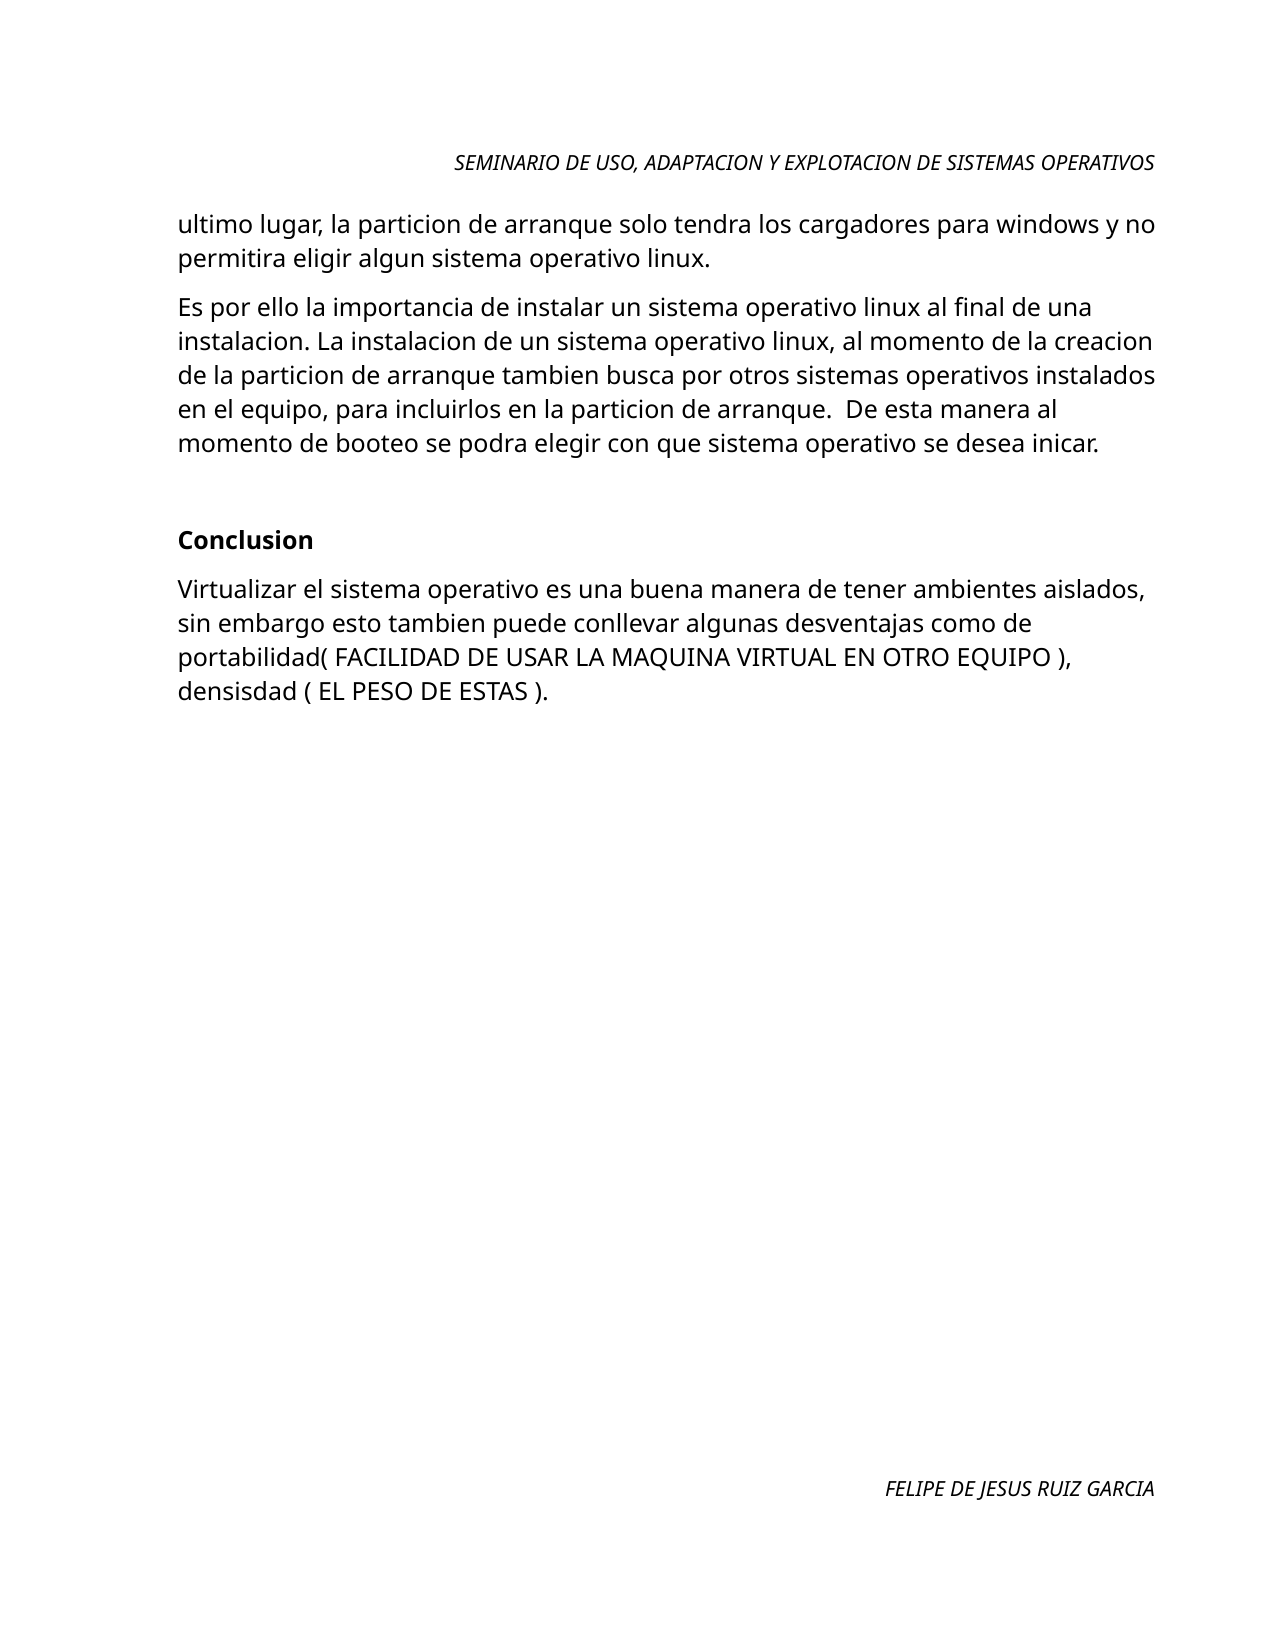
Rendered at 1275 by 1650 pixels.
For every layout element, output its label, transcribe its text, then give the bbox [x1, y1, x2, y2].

text Es por ello la importancia de instalar un sistema operativo linux al final de una instalacion. La instalacion de un sistema operativo linux, al momento de la creacion de la particion de arranque tambien busca por otros sistemas operativos instalados en el equipo, para incluirlos en la particion de arranque. De esta manera al momento de booteo se podra elegir con que sistema operativo se desea inicar. [177, 289, 1157, 459]
text Virtualizar el sistema operativo es una buena manera de tener ambientes aislados, sin embargo esto tambien puede conllevar algunas desventajas como de portabilidad( FACILIDAD DE USAR LA MAQUINA VIRTUAL EN OTRO EQUIPO ), densisdad ( EL PESO DE ESTAS ). [177, 571, 1157, 708]
text ultimo lugar, la particion de arranque solo tendra los cargadores para windows y no permitira eligir algun sistema operativo linux. [177, 207, 1157, 275]
text Conclusion [177, 523, 1157, 557]
